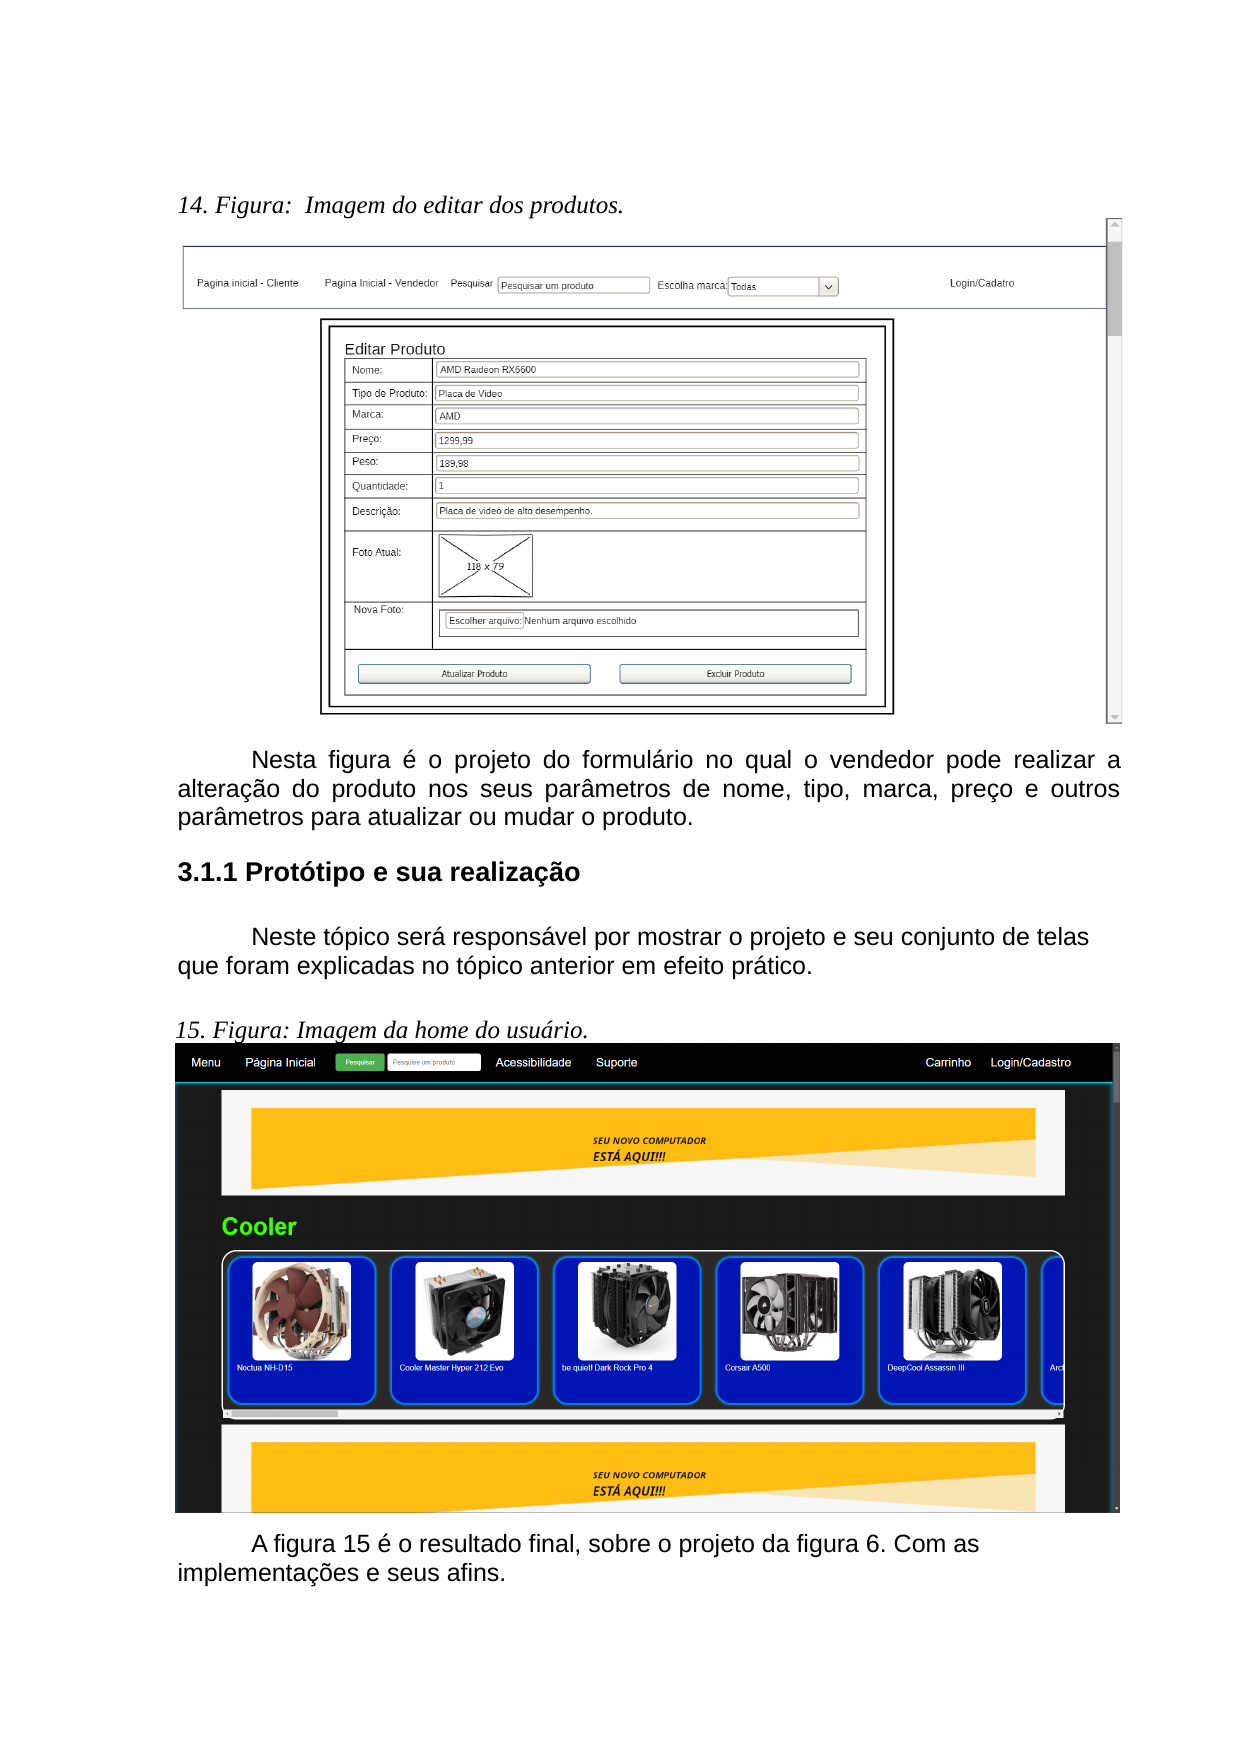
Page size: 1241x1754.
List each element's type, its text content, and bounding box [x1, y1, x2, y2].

text Neste tópico será responsável por mostrar o projeto e seu conjunto de telas que foram explicadas no tópico anterior em efeito prático. [177, 922, 1122, 980]
picture [175, 1043, 1120, 1513]
picture [177, 218, 1123, 729]
text Nesta figura é o projeto do formulário no qual o vendedor pode realizar a alteração do produto nos seus parâmetros de nome, tipo, marca, preço e outros parâmetros para atualizar ou mudar o produto. [177, 745, 1122, 831]
text 15. Figura: Imagem da home do usuário. [175, 1015, 1120, 1043]
text 14. Figura: Imagem do editar dos produtos. [177, 190, 1122, 218]
text A figura 15 é o resultado final, sobre o projeto da figura 6. Com as implementações e seus afins. [177, 1529, 1122, 1586]
subtitle 3.1.1 Protótipo e sua realização [177, 856, 1122, 887]
